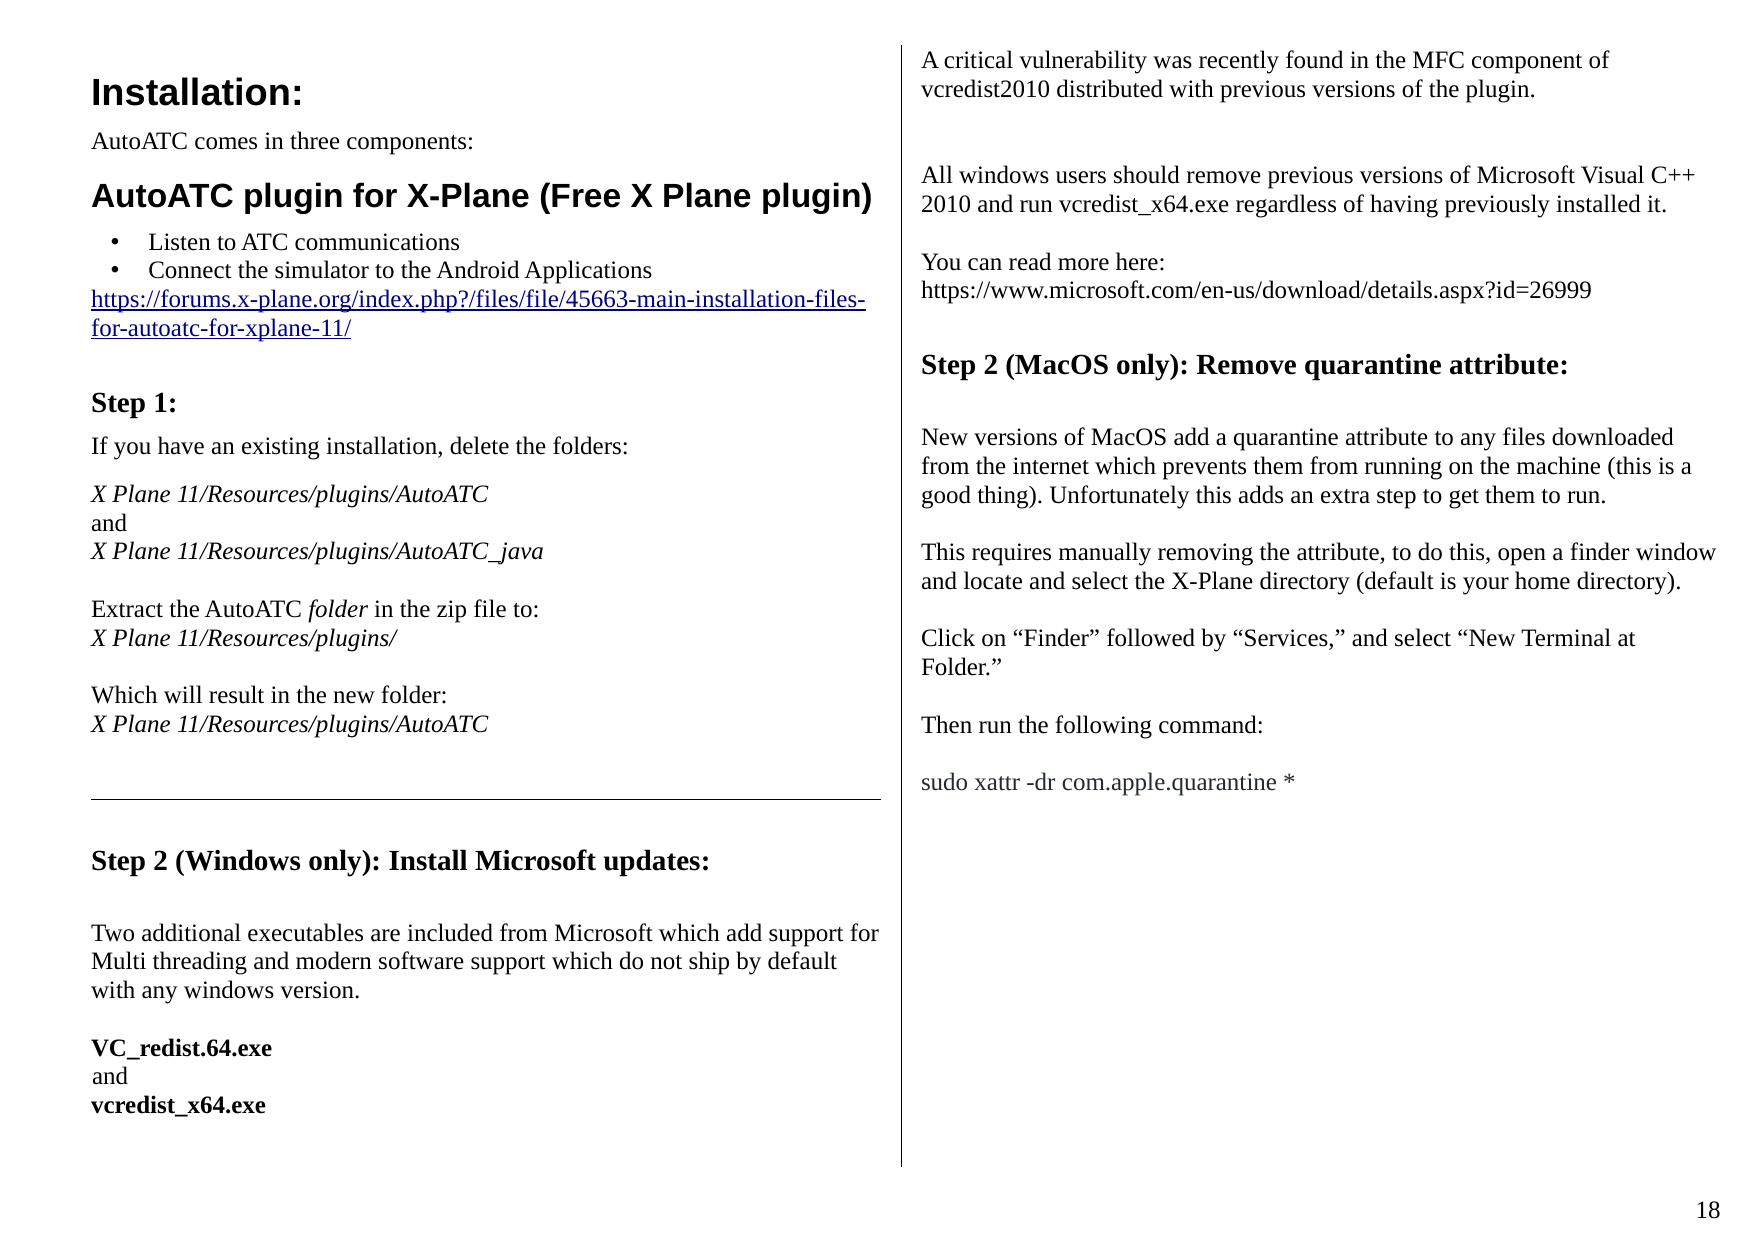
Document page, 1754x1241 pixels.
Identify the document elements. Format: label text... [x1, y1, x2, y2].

subtitle Step 2 (Windows only): Install Microsoft updates: [91, 843, 881, 876]
text Two additional executables are included from Microsoft which add support for Multi threading and modern software support which do not ship by default with any windows version. [91, 918, 881, 1004]
text VC_redist.64.exe [91, 1033, 881, 1061]
subtitle Installation: [91, 70, 898, 114]
text X Plane 11/Resources/plugins/AutoATC_java [91, 536, 881, 565]
subtitle Step 2 (MacOS only): Remove quarantine attribute: [921, 347, 1720, 381]
text Extract the AutoATC folder in the zip file to: [91, 594, 881, 623]
subtitle AutoATC plugin for X-Plane (Free X Plane plugin) [91, 176, 898, 214]
subtitle Step 1: [91, 385, 881, 418]
text This requires manually removing the attribute, to do this, open a finder window and locate and select the X-Plane directory (default is your home directory). [921, 537, 1720, 595]
text All windows users should remove previous versions of Microsoft Visual C++ 2010 and run vcredist_x64.exe regardless of having previously installed it. [921, 160, 1720, 218]
list Listen to ATC communications [111, 227, 898, 255]
text and [73, 1061, 881, 1090]
text vcredist_x64.exe [91, 1090, 881, 1119]
text Then run the following command: [921, 710, 1720, 738]
text AutoATC comes in three components: [91, 126, 881, 155]
text If you have an existing installation, delete the folders: [91, 431, 881, 460]
text New versions of MacOS add a quarantine attribute to any files downloaded from the internet which prevents them from running on the machine (this is a good thing). Unfortunately this adds an extra step to get them to run. [921, 422, 1720, 508]
text X Plane 11/Resources/plugins/AutoATC [91, 479, 881, 508]
text and [91, 508, 881, 536]
text X Plane 11/Resources/plugins/AutoATC [91, 709, 881, 738]
text A critical vulnerability was recently found in the MFC component of vcredist2010 distributed with previous versions of the plugin. [921, 45, 1720, 103]
text Which will result in the new folder: [91, 680, 881, 709]
list Connect the simulator to the Android Applications [111, 255, 898, 284]
text You can read more here: [921, 247, 1720, 275]
text Click on “Finder” followed by “Services,” and select “New Terminal at Folder.” [921, 623, 1720, 681]
text https://www.microsoft.com/en-us/download/details.aspx?id=26999 [921, 275, 1720, 304]
text https://forums.x-plane.org/index.php?/files/file/45663-main-installation-files-for-autoatc-for-xplane-11/ [91, 284, 881, 342]
text X Plane 11/Resources/plugins/ [91, 623, 881, 651]
text sudo xattr -dr com.apple.quarantine * [921, 767, 1720, 796]
